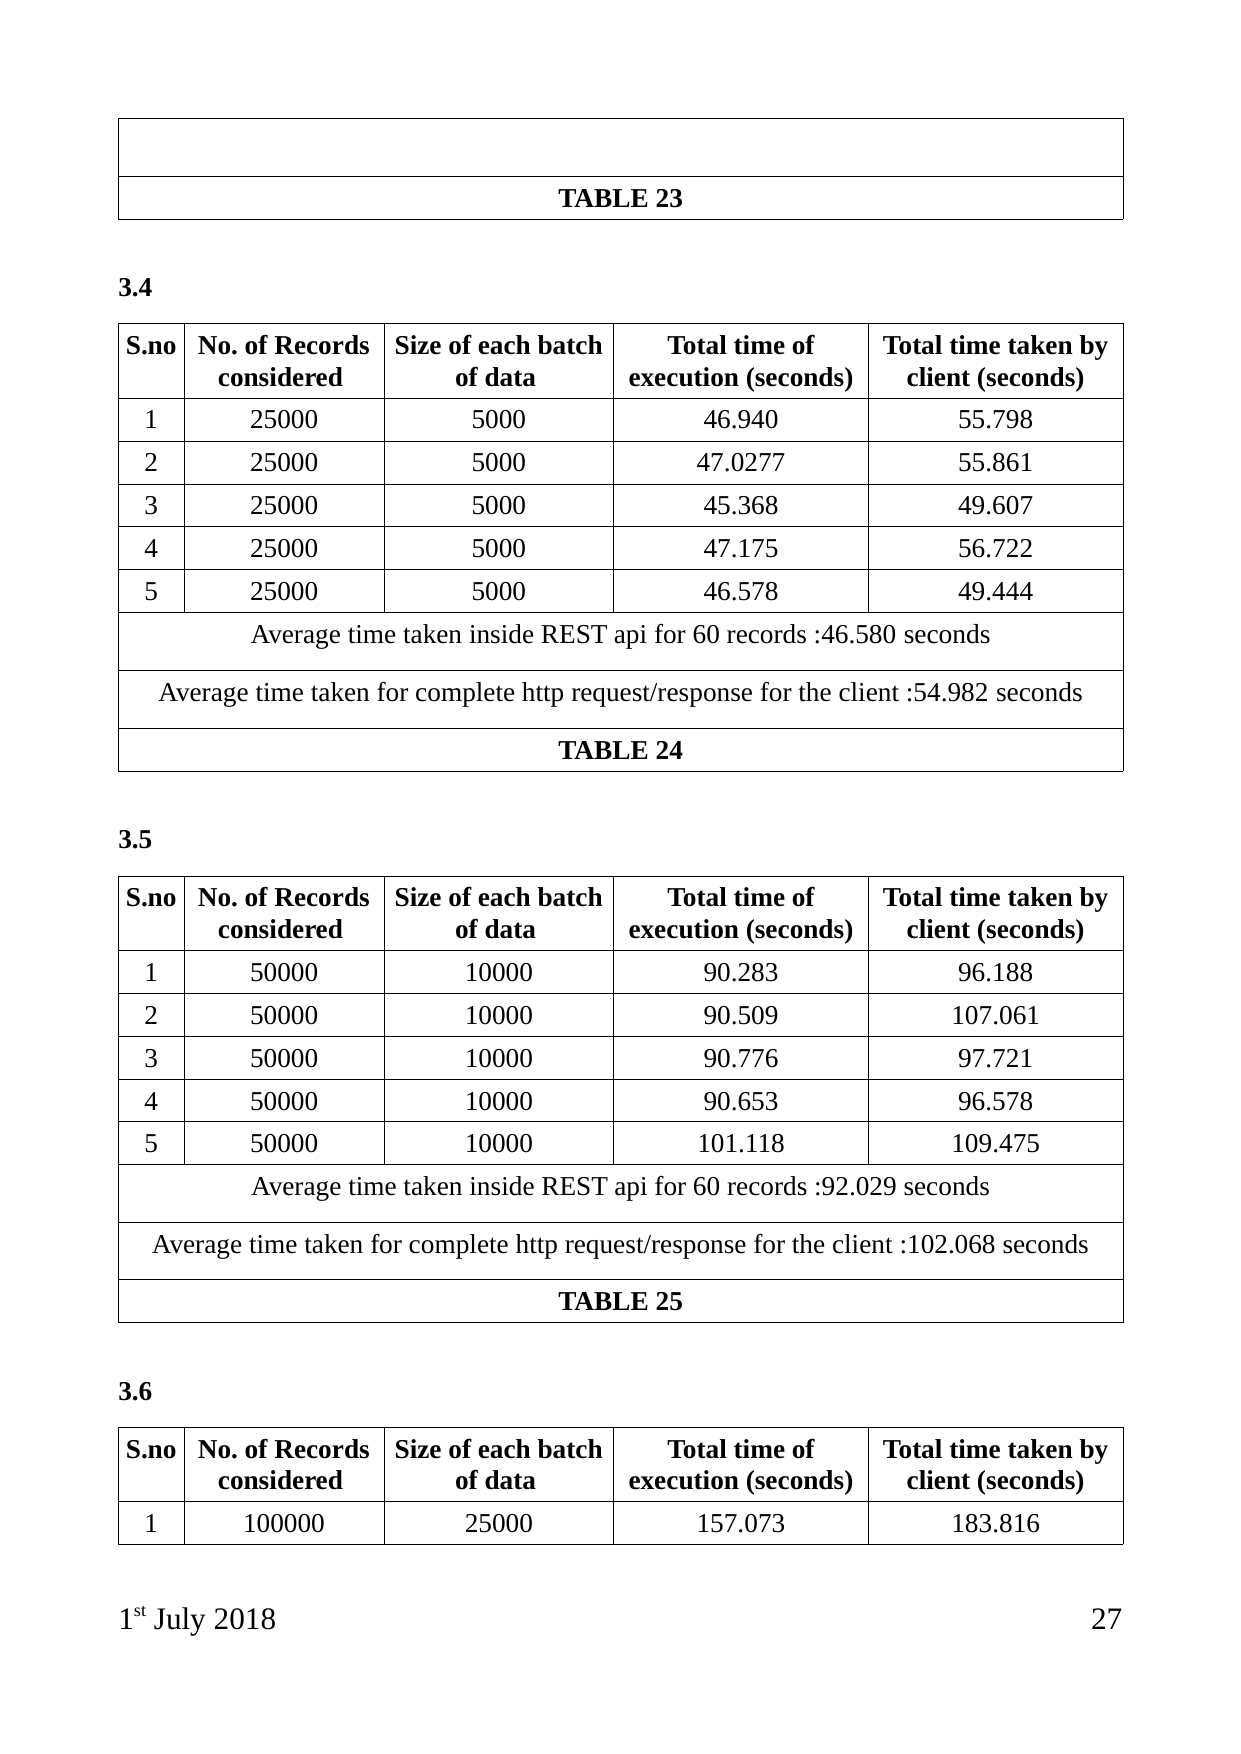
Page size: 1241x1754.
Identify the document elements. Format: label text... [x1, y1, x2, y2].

table_header Size of each batch of data [385, 1428, 613, 1501]
table_header Total time taken by client (seconds) [869, 1428, 1123, 1501]
table_header Total time of execution (seconds) [614, 1428, 868, 1501]
table_cell 5000 [385, 527, 613, 569]
table_cell 56.722 [869, 527, 1123, 569]
table_cell Average time taken for complete http request/response for the client :54.982 seconds [119, 671, 1123, 728]
table_cell 10000 [385, 1080, 613, 1121]
table_cell 5000 [385, 570, 613, 612]
table_cell 4 [119, 1080, 184, 1121]
table_cell 3 [119, 485, 184, 526]
table_cell 50000 [185, 1037, 384, 1078]
table_cell 25000 [185, 485, 384, 526]
table_cell 10000 [385, 1037, 613, 1078]
text 3.6 [118, 1374, 1122, 1406]
table_cell 5000 [385, 442, 613, 483]
table_header Total time of execution (seconds) [614, 877, 868, 950]
table_cell 50000 [185, 1080, 384, 1121]
table_cell 5000 [385, 485, 613, 526]
table_cell 1 [119, 399, 184, 441]
table_cell 25000 [185, 399, 384, 441]
table_cell 1 [119, 951, 184, 993]
table_cell 47.0277 [614, 442, 868, 483]
table_header Size of each batch of data [385, 324, 613, 398]
table_cell 5 [119, 570, 184, 612]
table_cell 10000 [385, 951, 613, 993]
table_cell 97.721 [869, 1037, 1123, 1078]
table_cell 55.861 [869, 442, 1123, 483]
table_header S.no [119, 324, 184, 398]
table_header S.no [119, 1428, 184, 1501]
table_cell [119, 119, 1123, 176]
table_header No. of Records considered [185, 1428, 384, 1501]
table_cell Average time taken inside REST api for 60 records :92.029 seconds [119, 1165, 1123, 1222]
table_cell 50000 [185, 951, 384, 993]
table_cell 45.368 [614, 485, 868, 526]
table_cell 90.776 [614, 1037, 868, 1078]
table_cell TABLE 24 [119, 729, 1123, 771]
table_header Total time taken by client (seconds) [869, 324, 1123, 398]
table_cell 101.118 [614, 1122, 868, 1164]
table_cell 90.509 [614, 994, 868, 1036]
table_cell 55.798 [869, 399, 1123, 441]
table_cell Average time taken for complete http request/response for the client :102.068 seconds [119, 1223, 1123, 1279]
table_header No. of Records considered [185, 324, 384, 398]
table_cell 50000 [185, 994, 384, 1036]
table_header S.no [119, 877, 184, 950]
table_cell 90.283 [614, 951, 868, 993]
table_cell TABLE 25 [119, 1280, 1123, 1322]
table_cell 49.607 [869, 485, 1123, 526]
table_cell 25000 [185, 442, 384, 483]
table_cell 2 [119, 442, 184, 483]
table_cell 50000 [185, 1122, 384, 1164]
table_header Total time taken by client (seconds) [869, 877, 1123, 950]
table_cell 1 [119, 1502, 184, 1544]
table_header Size of each batch of data [385, 877, 613, 950]
table_cell 96.578 [869, 1080, 1123, 1121]
table_cell 10000 [385, 994, 613, 1036]
table_header No. of Records considered [185, 877, 384, 950]
table_cell 5000 [385, 399, 613, 441]
table_cell 3 [119, 1037, 184, 1078]
table_header Total time of execution (seconds) [614, 324, 868, 398]
table_cell 46.578 [614, 570, 868, 612]
text 3.4 [118, 271, 1122, 302]
table_cell Average time taken inside REST api for 60 records :46.580 seconds [119, 613, 1123, 670]
table_cell 25000 [185, 527, 384, 569]
table_cell 96.188 [869, 951, 1123, 993]
table_cell 25000 [185, 570, 384, 612]
table_cell 183.816 [869, 1502, 1123, 1544]
table_cell 25000 [385, 1502, 613, 1544]
table_cell 5 [119, 1122, 184, 1164]
table_cell 157.073 [614, 1502, 868, 1544]
table_cell 47.175 [614, 527, 868, 569]
table_cell 100000 [185, 1502, 384, 1544]
table_cell 107.061 [869, 994, 1123, 1036]
table_cell 10000 [385, 1122, 613, 1164]
table_cell 2 [119, 994, 184, 1036]
table_cell TABLE 23 [119, 177, 1123, 218]
table_cell 49.444 [869, 570, 1123, 612]
table_cell 46.940 [614, 399, 868, 441]
table_cell 90.653 [614, 1080, 868, 1121]
table_cell 109.475 [869, 1122, 1123, 1164]
text 3.5 [118, 823, 1122, 855]
table_cell 4 [119, 527, 184, 569]
